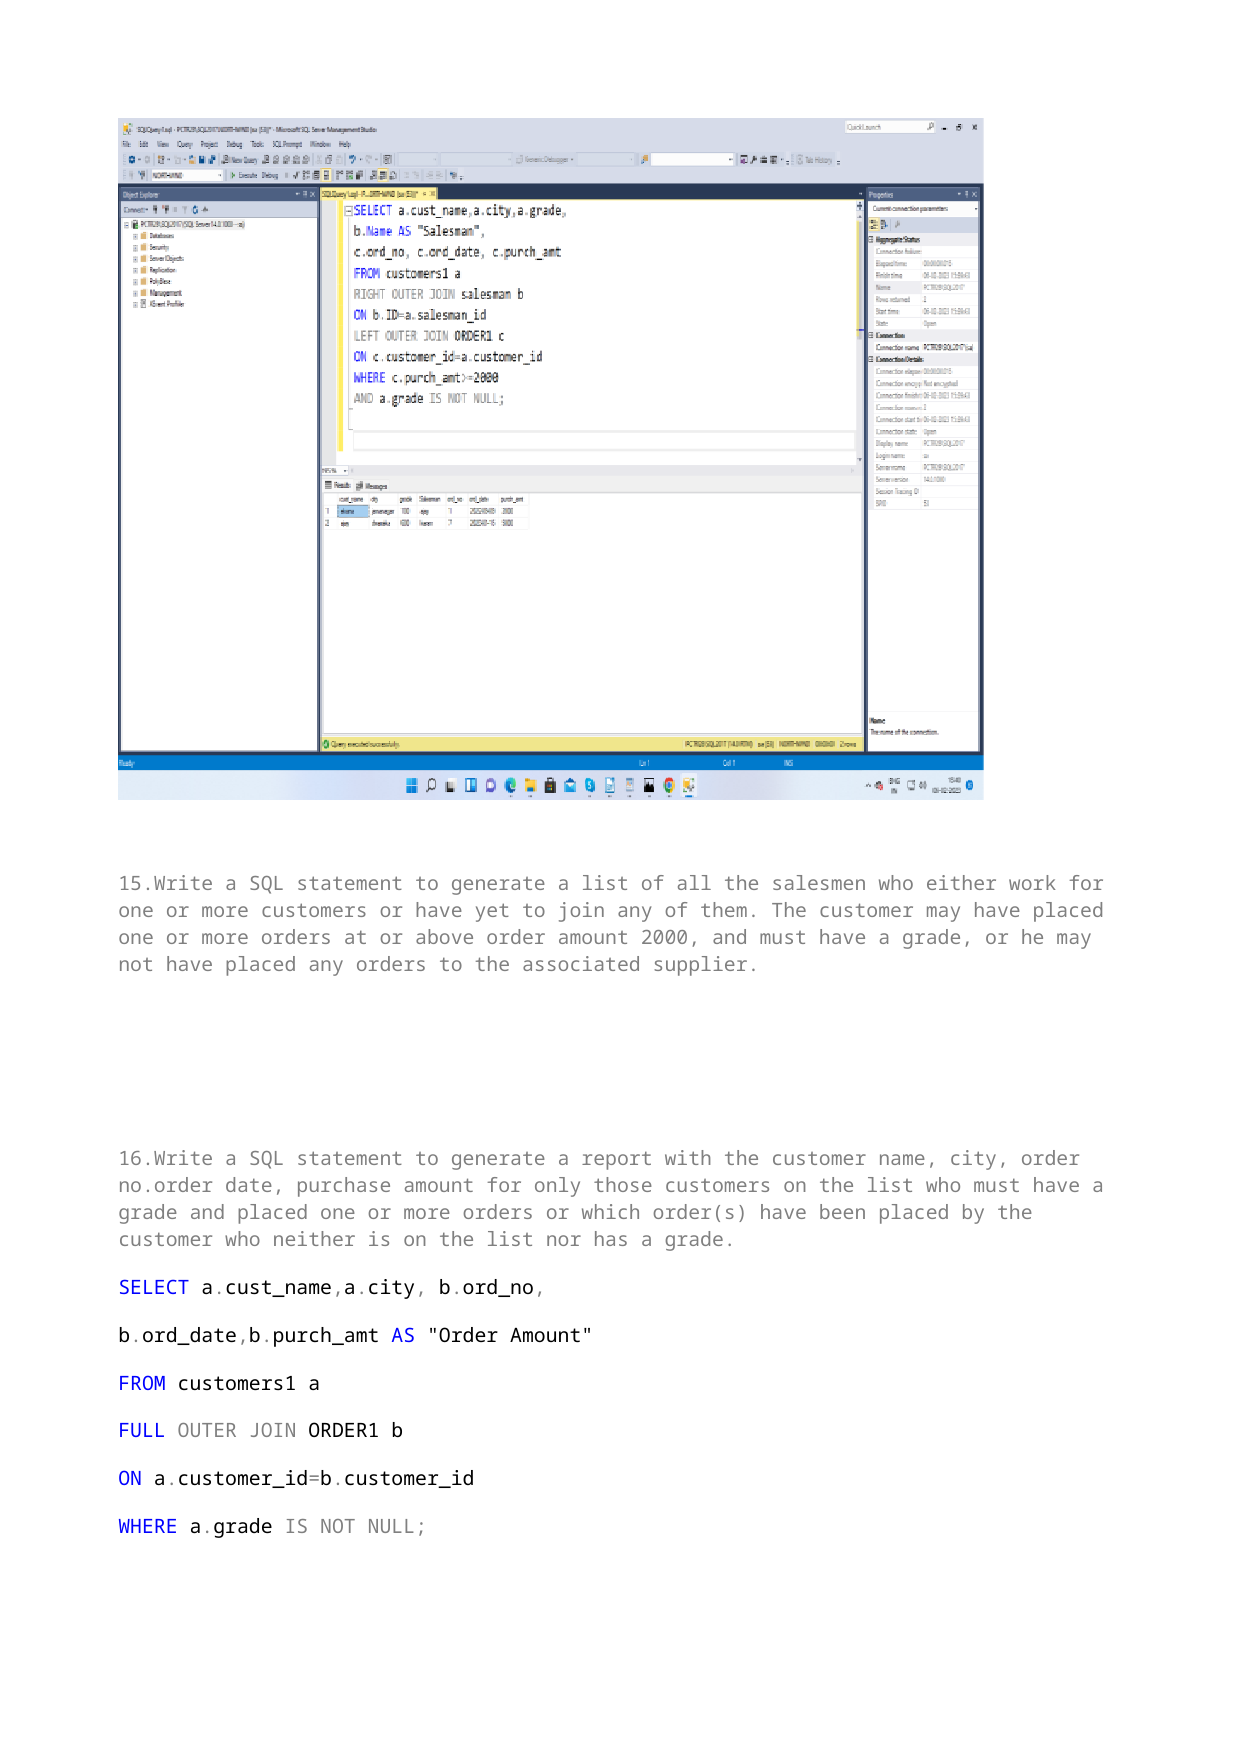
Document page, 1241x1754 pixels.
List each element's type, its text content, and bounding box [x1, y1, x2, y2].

text FROM customers1 a [118, 1369, 1122, 1396]
text b.ord_date,b.purch_amt AS "Order Amount" [118, 1321, 1122, 1348]
text ON a.customer_id=b.customer_id [118, 1464, 1122, 1491]
text SELECT a.cust_name,a.city, b.ord_no, [118, 1273, 1122, 1300]
text FULL OUTER JOIN ORDER1 b [118, 1417, 1122, 1443]
text 15.Write a SQL statement to generate a list of all the salesmen who either work for one or more customers or have yet to join any of them. The customer may have placed one or more orders at or above order amount 2000, and must have a grade, or he may not have placed any orders to the associated supplier. [118, 869, 1122, 977]
text WHERE a.grade IS NOT NULL; [118, 1512, 1122, 1539]
text 16.Write a SQL statement to generate a report with the customer name, city, order no.order date, purchase amount for only those customers on the list who must have a grade and placed one or more orders or which order(s) have been placed by the customer who neither is on the list nor has a grade. [118, 1144, 1122, 1252]
